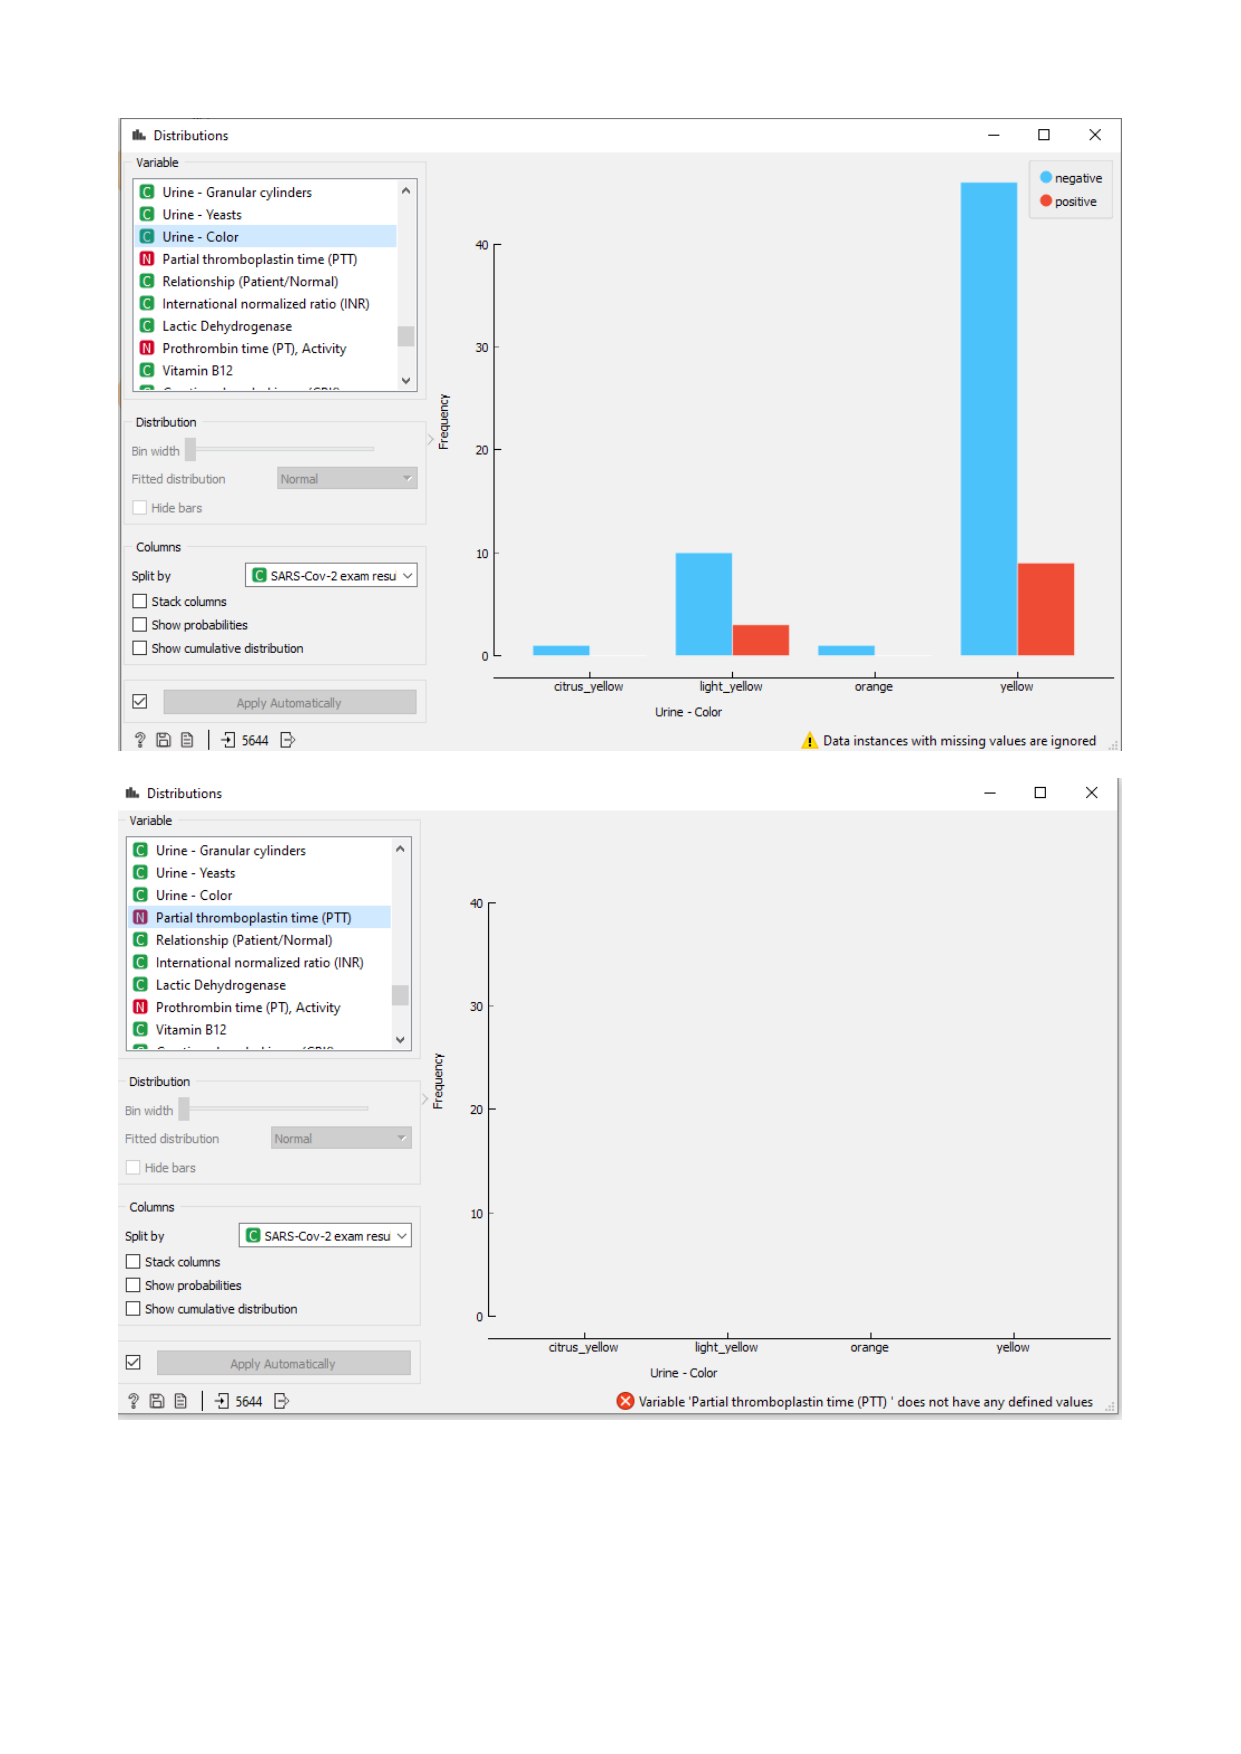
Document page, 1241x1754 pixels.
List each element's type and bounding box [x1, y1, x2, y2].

picture [118, 778, 1122, 1420]
picture [118, 118, 1122, 751]
